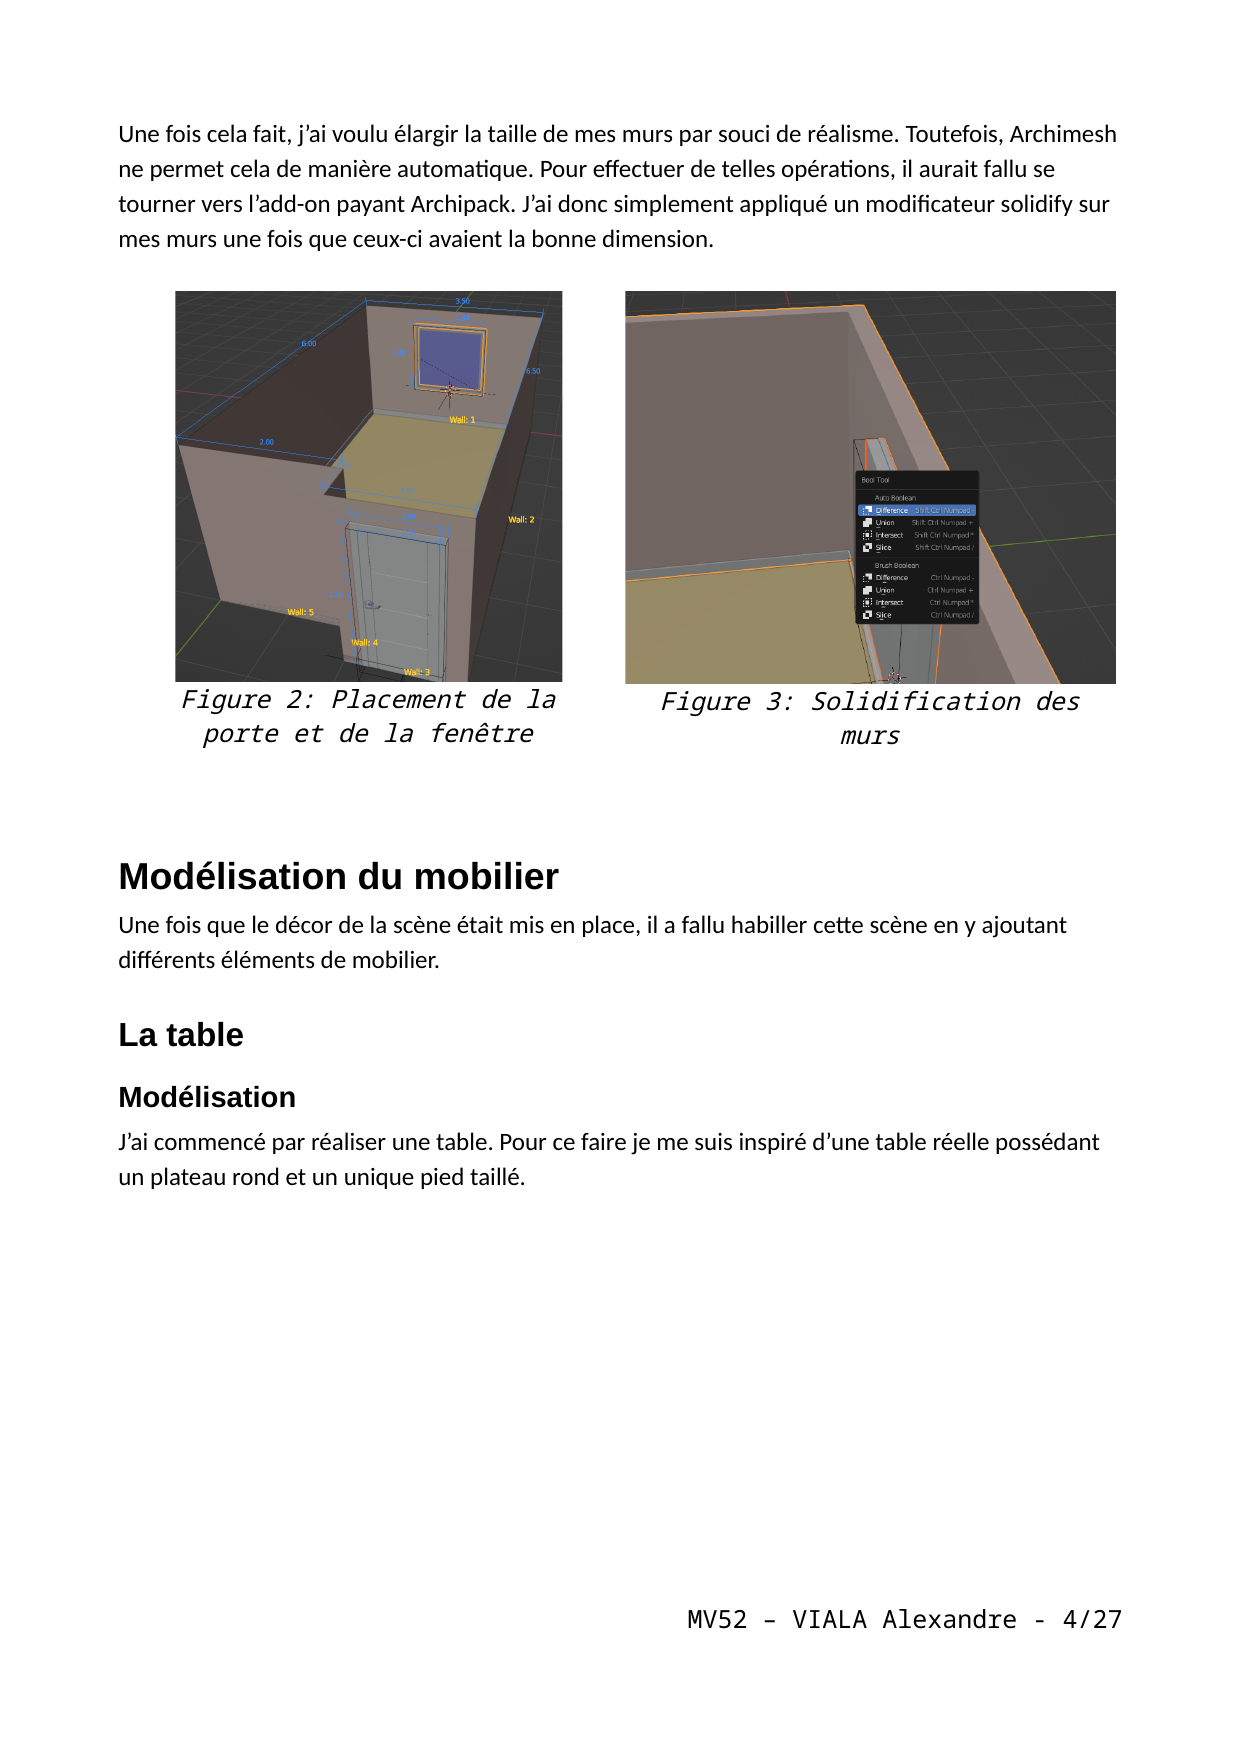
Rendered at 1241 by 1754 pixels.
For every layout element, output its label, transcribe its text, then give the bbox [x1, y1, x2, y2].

subtitle Modélisation [118, 1081, 1122, 1114]
text Une fois que le décor de la scène était mis en place, il a fallu habiller cette scène en y ajoutant différents éléments de mobilier. [118, 909, 1122, 975]
text J’ai commencé par réaliser une table. Pour ce faire je me suis inspiré d’une table réelle possédant un plateau rond et un unique pied taillé. [118, 1127, 1122, 1192]
table_header [118, 273, 620, 757]
picture [175, 291, 563, 682]
subtitle La table [118, 1015, 1122, 1053]
picture [625, 291, 1116, 684]
table_header [620, 273, 1122, 757]
text Une fois cela fait, j’ai voulu élargir la taille de mes murs par souci de réalisme. Toutefois, Archimesh ne permet cela de manière automatique. Pour effectuer de telles opérations, il aurait fallu se tourner vers l’add-on payant Archipack. J’ai donc simplement appliqué un modificateur solidify sur mes murs une fois que ceux-ci avaient la bonne dimension. [118, 118, 1122, 254]
subtitle Modélisation du mobilier [118, 854, 1122, 897]
